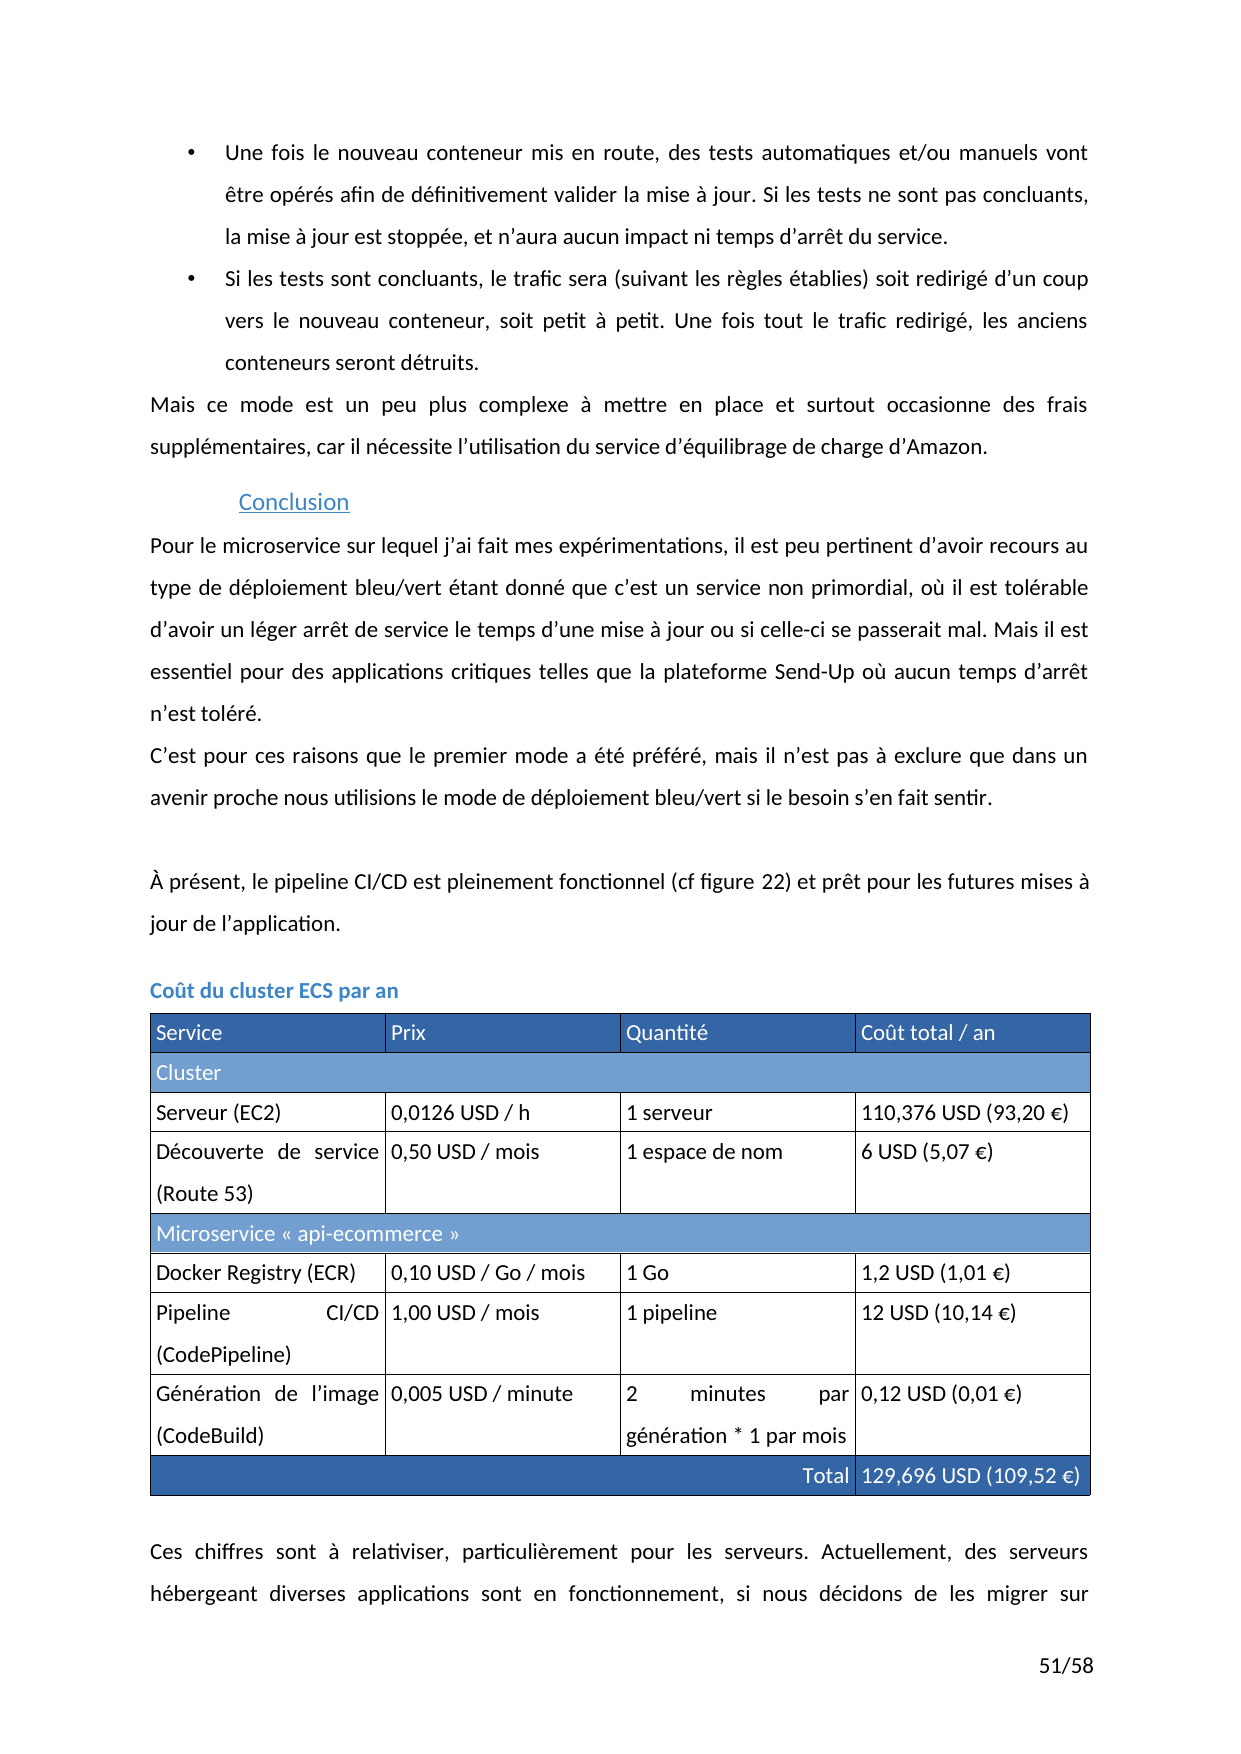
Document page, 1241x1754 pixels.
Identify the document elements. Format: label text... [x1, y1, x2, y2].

table_cell Serveur (EC2) [151, 1093, 385, 1131]
text C’est pour ces raisons que le premier mode a été préféré, mais il n’est pas à exclure que dans un avenir proche nous utilisions le mode de déploiement bleu/vert si le besoin s’en fait sentir. [150, 741, 1090, 811]
table_cell Total [151, 1456, 855, 1495]
table_cell 1,2 USD (1,01 €) [856, 1254, 1090, 1292]
list Une fois le nouveau conteneur mis en route, des tests automatiques et/ou manuels vont être opérés afin de définitivement valider la mise à jour. Si les tests ne sont pas concluants, la mise à jour est stoppée, et n’aura aucun impact ni temps d’arrêt du service. [187, 138, 1090, 250]
table_cell Docker Registry (ECR) [151, 1254, 385, 1292]
table_header Prix [386, 1014, 620, 1052]
table_cell Cluster [151, 1053, 1090, 1092]
table_cell 110,376 USD (93,20 €) [856, 1093, 1090, 1131]
table_cell 0,50 USD / mois [386, 1132, 620, 1213]
table_cell 1 serveur [621, 1093, 855, 1131]
table_cell 1 Go [621, 1254, 855, 1292]
text Mais ce mode est un peu plus complexe à mettre en place et surtout occasionne des frais supplémentaires, car il nécessite l’utilisation du service d’équilibrage de charge d’Amazon. [150, 390, 1090, 460]
table_cell 1 pipeline [621, 1293, 855, 1374]
table_cell 1 espace de nom [621, 1132, 855, 1213]
text Ces chiffres sont à relativiser, particulièrement pour les serveurs. Actuellement, des serveurs hébergeant diverses applications sont en fonctionnement, si nous décidons de les migrer sur [150, 1537, 1090, 1607]
table_cell 2 minutes par génération * 1 par mois [621, 1375, 855, 1455]
text À présent, le pipeline CI/CD est pleinement fonctionnel (cf figure 22) et prêt pour les futures mises à jour de l’application. [150, 867, 1090, 937]
table_cell Génération de l’image (CodeBuild) [151, 1375, 385, 1455]
table_cell Pipeline CI/CD (CodePipeline) [151, 1293, 385, 1374]
table_cell 0,005 USD / minute [386, 1375, 620, 1455]
subtitle Coût du cluster ECS par an [150, 976, 1090, 1004]
text Pour le microservice sur lequel j’ai fait mes expérimentations, il est peu pertinent d’avoir recours au type de déploiement bleu/vert étant donné que c’est un service non primordial, où il est tolérable d’avoir un léger arrêt de service le temps d’une mise à jour ou si celle-ci se passerait mal. Mais il est essentiel pour des applications critiques telles que la plateforme Send-Up où aucun temps d’arrêt n’est toléré. [150, 531, 1090, 727]
table_cell 1,00 USD / mois [386, 1293, 620, 1374]
table_cell 6 USD (5,07 €) [856, 1132, 1090, 1213]
table_cell Microservice « api-ecommerce » [151, 1214, 1090, 1252]
table_cell 129,696 USD (109,52 €) [856, 1456, 1090, 1495]
table_cell 0,10 USD / Go / mois [386, 1254, 620, 1292]
table_cell 0,0126 USD / h [386, 1093, 620, 1131]
table_header Quantité [621, 1014, 855, 1052]
table_cell Découverte de service (Route 53) [151, 1132, 385, 1213]
subtitle Conclusion [238, 486, 1090, 516]
table_header Coût total / an [856, 1014, 1090, 1052]
table_cell 0,12 USD (0,01 €) [856, 1375, 1090, 1455]
table_header Service [151, 1014, 385, 1052]
table_cell 12 USD (10,14 €) [856, 1293, 1090, 1374]
list Si les tests sont concluants, le trafic sera (suivant les règles établies) soit redirigé d’un coup vers le nouveau conteneur, soit petit à petit. Une fois tout le trafic redirigé, les anciens conteneurs seront détruits. [187, 264, 1090, 376]
